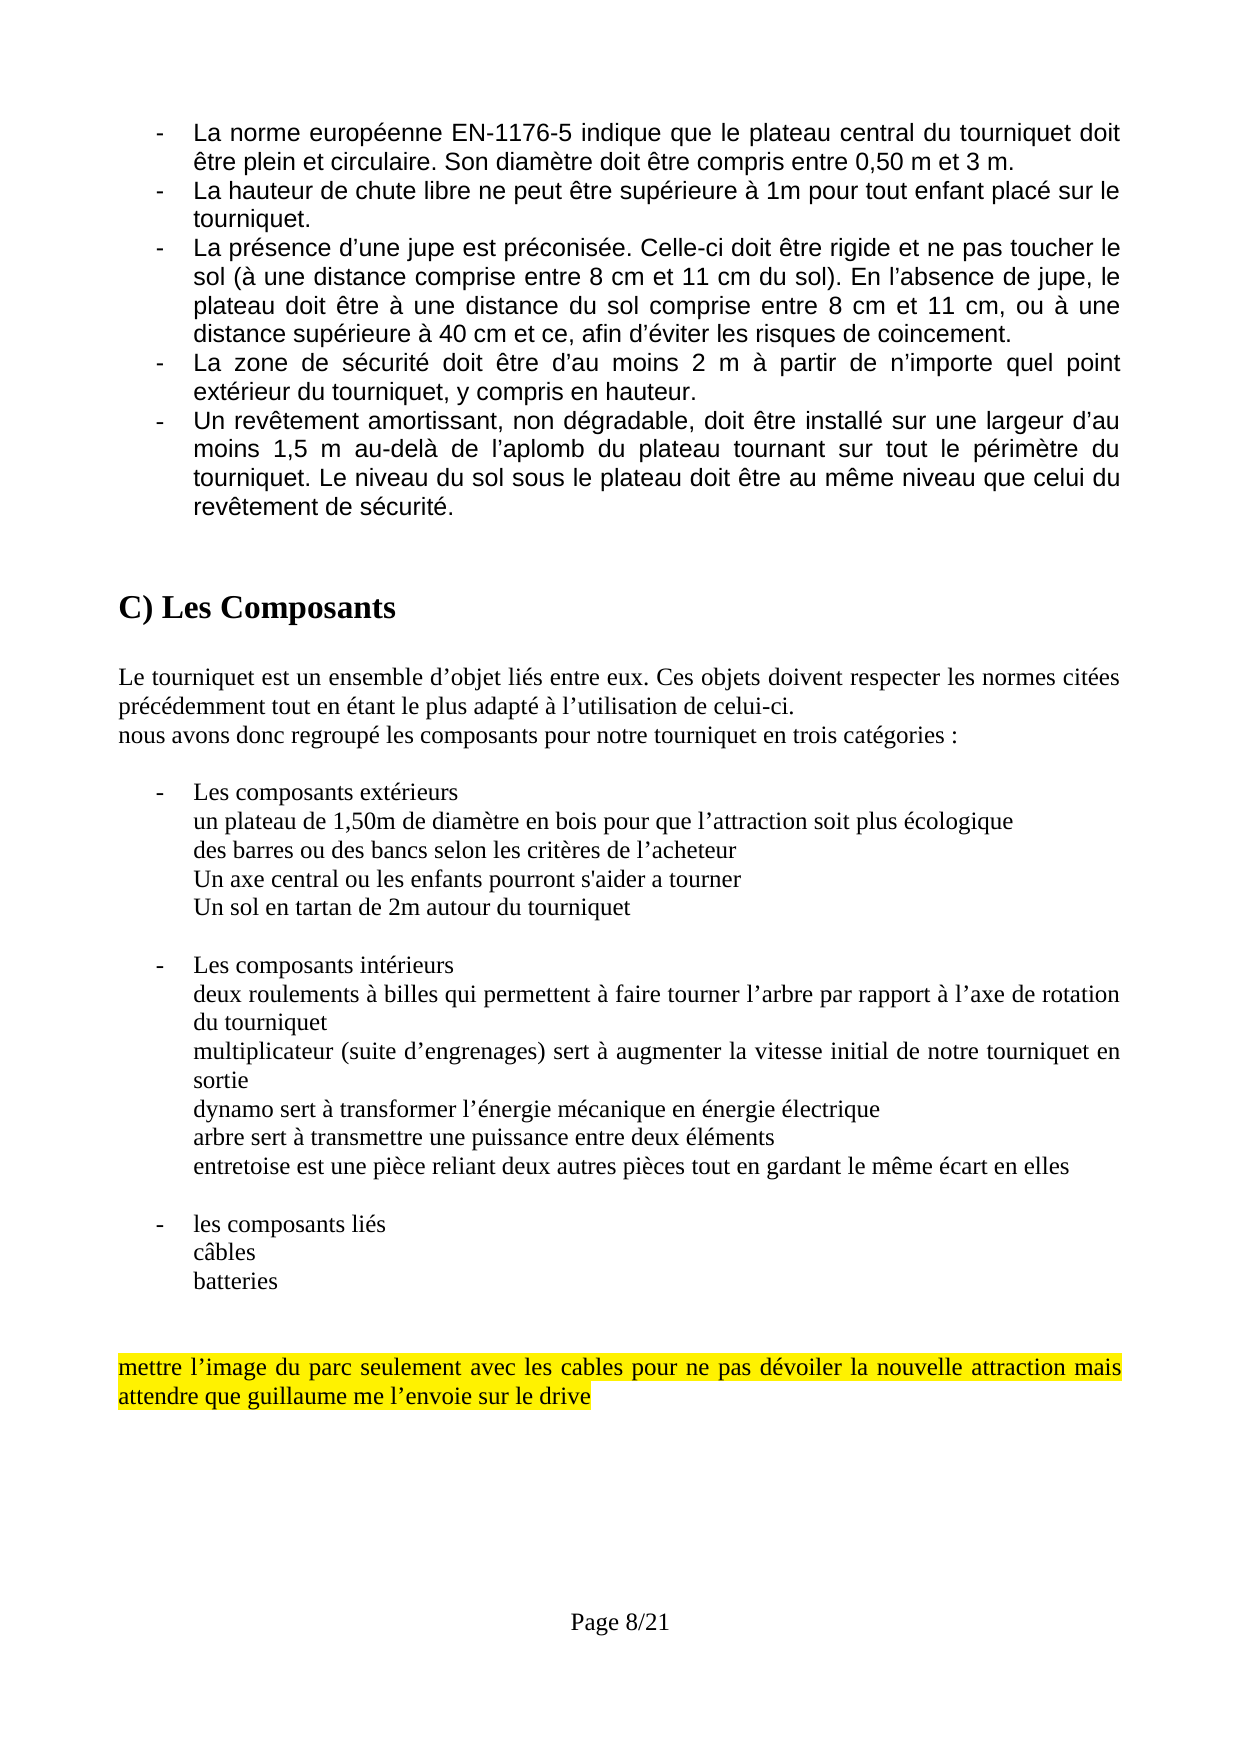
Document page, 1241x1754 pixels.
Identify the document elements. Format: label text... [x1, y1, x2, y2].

list les composants liés [156, 1209, 1122, 1237]
text mettre l’image du parc seulement avec les cables pour ne pas dévoiler la nouvelle attraction mais attendre que guillaume me l’envoie sur le drive [118, 1352, 1122, 1410]
text nous avons donc regroupé les composants pour notre tourniquet en trois catégories : [118, 720, 1122, 749]
text Le tourniquet est un ensemble d’objet liés entre eux. Ces objets doivent respecter les normes citées précédemment tout en étant le plus adapté à l’utilisation de celui-ci. [118, 662, 1122, 720]
list La hauteur de chute libre ne peut être supérieure à 1m pour tout enfant placé sur le tourniquet. [156, 176, 1122, 233]
text des barres ou des bancs selon les critères de l’acheteur [193, 835, 1122, 864]
text dynamo sert à transformer l’énergie mécanique en énergie électrique [193, 1094, 1122, 1122]
subtitle C) Les Composants [118, 587, 1122, 625]
text câbles [193, 1237, 1122, 1266]
text multiplicateur (suite d’engrenages) sert à augmenter la vitesse initial de notre tourniquet en sortie [193, 1036, 1122, 1094]
text deux roulements à billes qui permettent à faire tourner l’arbre par rapport à l’axe de rotation du tourniquet [193, 979, 1122, 1036]
list La zone de sécurité doit être d’au moins 2 m à partir de n’importe quel point extérieur du tourniquet, y compris en hauteur. [156, 348, 1122, 406]
text entretoise est une pièce reliant deux autres pièces tout en gardant le même écart en elles [193, 1151, 1122, 1180]
text Un axe central ou les enfants pourront s'aider a tourner [193, 864, 1122, 892]
list Les composants intérieurs [156, 950, 1122, 979]
list La norme européenne EN-1176-5 indique que le plateau central du tourniquet doit être plein et circulaire. Son diamètre doit être compris entre 0,50 m et 3 m. [156, 118, 1122, 176]
list Un revêtement amortissant, non dégradable, doit être installé sur une largeur d’au moins 1,5 m au-delà de l’aplomb du plateau tournant sur tout le périmètre du tourniquet. Le niveau du sol sous le plateau doit être au même niveau que celui du revêtement de sécurité. [156, 406, 1122, 521]
text Un sol en tartan de 2m autour du tourniquet [193, 892, 1122, 921]
text un plateau de 1,50m de diamètre en bois pour que l’attraction soit plus écologique [193, 806, 1122, 835]
list La présence d’une jupe est préconisée. Celle-ci doit être rigide et ne pas toucher le sol (à une distance comprise entre 8 cm et 11 cm du sol). En l’absence de jupe, le plateau doit être à une distance du sol comprise entre 8 cm et 11 cm, ou à une distance supérieure à 40 cm et ce, afin d’éviter les risques de coincement. [156, 233, 1122, 348]
text batteries [193, 1266, 1122, 1295]
text arbre sert à transmettre une puissance entre deux éléments [193, 1122, 1122, 1151]
list Les composants extérieurs [156, 777, 1122, 806]
